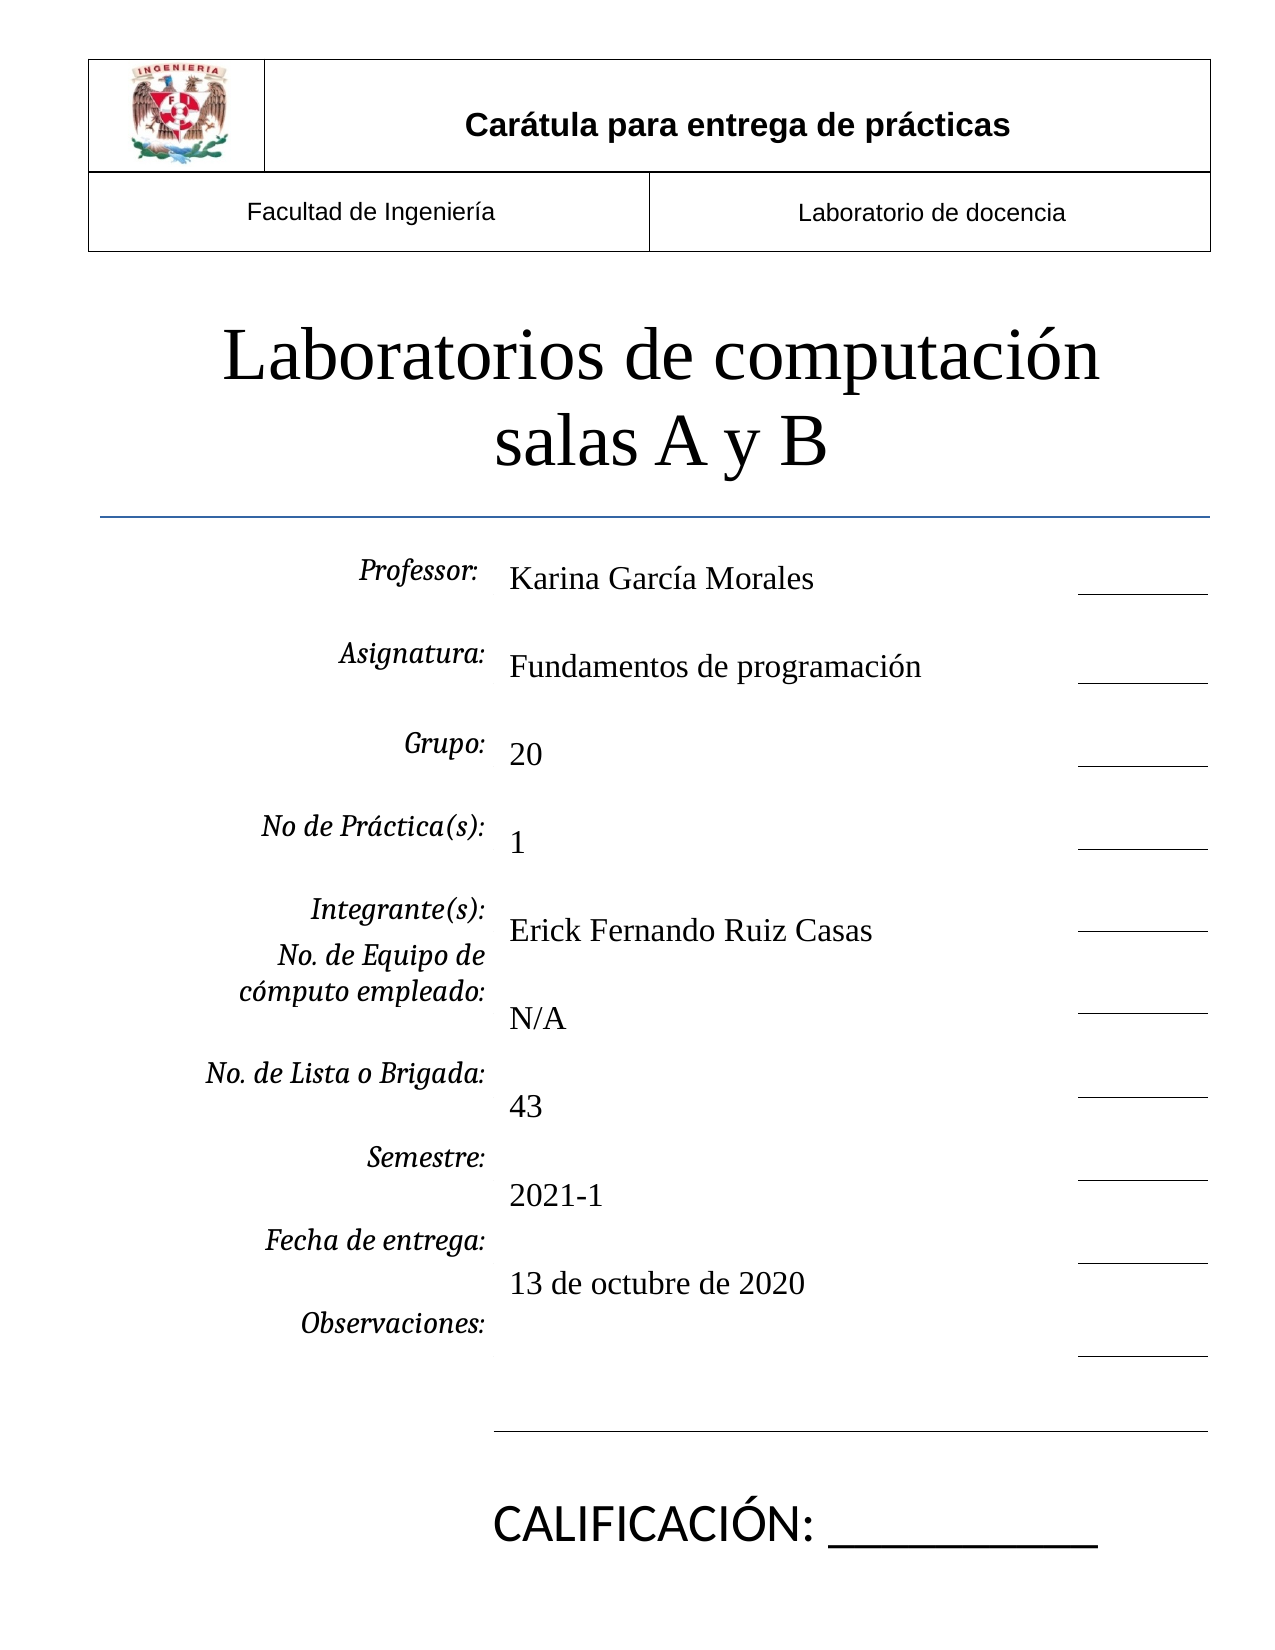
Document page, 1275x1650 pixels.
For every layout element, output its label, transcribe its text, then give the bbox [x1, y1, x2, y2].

table_cell Asignatura: [119, 594, 493, 683]
table_cell [1078, 932, 1207, 1013]
table_cell Fecha de entrega: [119, 1180, 493, 1263]
table_cell No de Práctica(s): [119, 766, 493, 849]
table_cell [119, 1356, 493, 1431]
table_cell Integrante(s): [119, 849, 493, 931]
table_cell Facultad de Ingeniería [89, 173, 649, 251]
table_cell Observaciones: [119, 1263, 493, 1356]
table_header Carátula para entrega de prácticas [265, 60, 1210, 171]
text salas A y B [118, 395, 1205, 482]
table_cell [1078, 1014, 1207, 1097]
text Laboratorios de computación [118, 309, 1205, 395]
table_header [494, 518, 1207, 1380]
table_cell [1078, 1264, 1207, 1356]
text CALIFICACIÓN: __________ [118, 1489, 1205, 1555]
table_cell No. de Lista o Brigada: [119, 1013, 493, 1097]
table_header [119, 510, 493, 516]
table_cell Laboratorio de docencia [650, 173, 1210, 251]
table_header [494, 510, 1207, 516]
table_cell No. de Equipo de cómputo empleado: [119, 931, 493, 1013]
table_cell [1078, 1098, 1207, 1180]
table_cell Semestre: [119, 1097, 493, 1180]
table_cell [1078, 850, 1207, 931]
table_cell [1078, 767, 1207, 849]
table_cell [1078, 1181, 1207, 1263]
table_header Professor: [119, 518, 493, 593]
table_header [89, 60, 264, 171]
table_cell [494, 1357, 1207, 1431]
table_cell [1078, 684, 1207, 766]
table_cell [1078, 595, 1207, 683]
table_cell Grupo: [119, 683, 493, 766]
